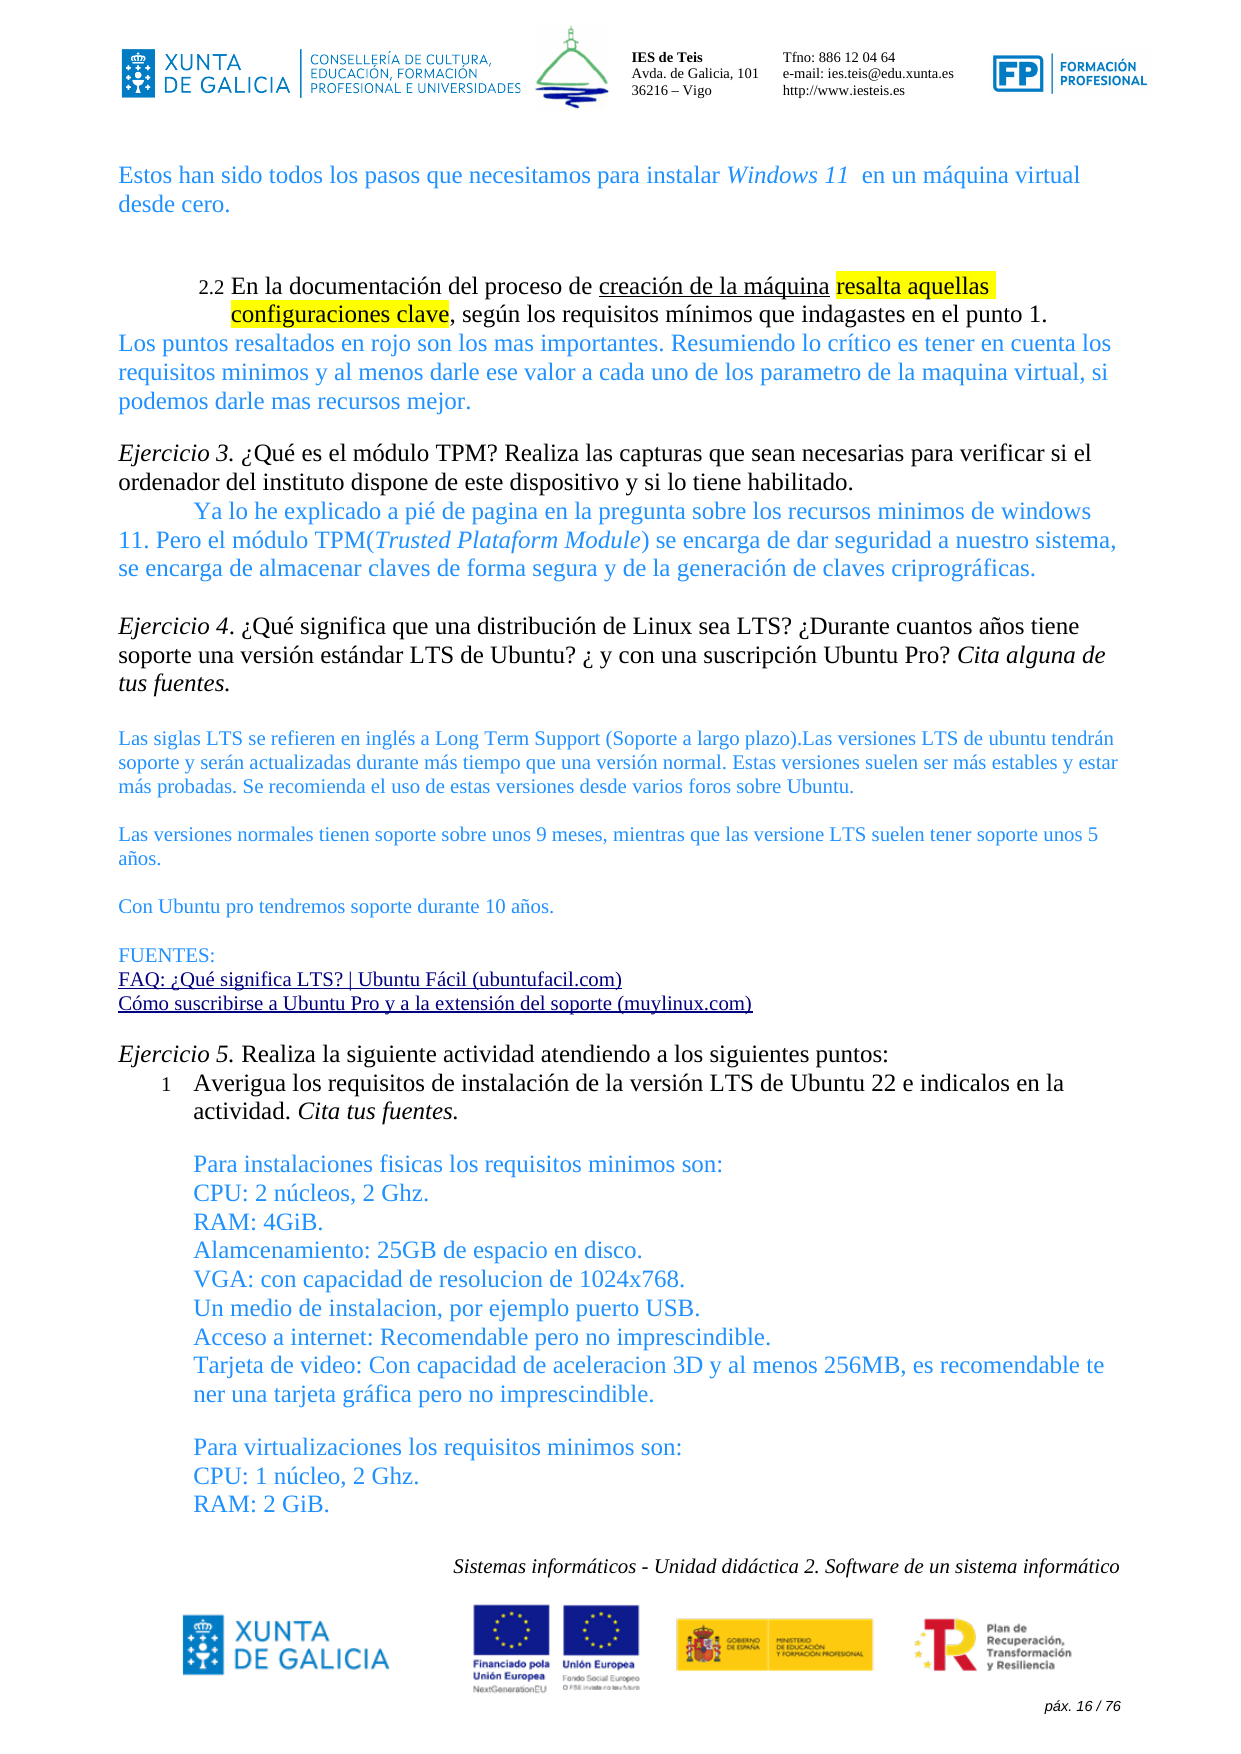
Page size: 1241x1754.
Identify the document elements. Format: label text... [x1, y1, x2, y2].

picture [989, 50, 1153, 97]
text FAQ: ¿Qué significa LTS? | Ubuntu Fácil (ubuntufacil.com) [118, 967, 1122, 991]
text Las siglas LTS se refieren en inglés a Long Term Support (Soporte a largo plazo).Las versiones LTS de ubuntu tendrán soporte y serán actualizadas durante más tiempo que una versión normal. Estas versiones suelen ser más estables y estar más probadas. Se recomienda el uso de estas versiones desde varios foros sobre Ubuntu. [118, 726, 1122, 798]
text Ejercicio 4. ¿Qué significa que una distribución de Linux sea LTS? ¿Durante cuantos años tiene soporte una versión estándar LTS de Ubuntu? ¿ y con una suscripción Ubuntu Pro? Cita alguna de tus fuentes. [118, 611, 1122, 697]
text FUENTES: [118, 943, 1122, 967]
text Alamcenamiento: 25GB de espacio en disco. [118, 1235, 1122, 1264]
text Tarjeta de video: Con capacidad de aceleracion 3D y al menos 256MB, es recomendable te ner una tarjeta gráfica pero no imprescindible. [118, 1350, 1122, 1408]
text Las versiones normales tienen soporte sobre unos 9 meses, mientras que las versione LTS suelen tener soporte unos 5 años. [118, 822, 1122, 870]
text CPU: 2 núcleos, 2 Ghz. [118, 1178, 1122, 1207]
text Para instalaciones fisicas los requisitos minimos son: [118, 1149, 1122, 1178]
text Para virtualizaciones los requisitos minimos son: [118, 1432, 1122, 1461]
picture [534, 25, 611, 110]
text Ya lo he explicado a pié de pagina en la pregunta sobre los recursos minimos de windows 11. Pero el módulo TPM(Trusted Plataform Module) se encarga de dar seguridad a nuestro sistema, se encarga de almacenar claves de forma segura y de la generación de claves criprográficas. [118, 496, 1122, 582]
text CPU: 1 núcleo, 2 Ghz. [118, 1461, 1122, 1489]
text RAM: 4GiB. [118, 1207, 1122, 1235]
list Averigua los requisitos de instalación de la versión LTS de Ubuntu 22 e indicalos en la actividad. Cita tus fuentes. [156, 1068, 1122, 1125]
text Con Ubuntu pro tendremos soporte durante 10 años. [118, 894, 1122, 918]
text VGA: con capacidad de resolucion de 1024x768. [118, 1264, 1122, 1293]
picture [121, 49, 521, 98]
text Ejercicio 3. ¿Qué es el módulo TPM? Realiza las capturas que sean necesarias para verificar si el ordenador del instituto dispone de este dispositivo y si lo tiene habilitado. [118, 438, 1122, 496]
text RAM: 2 GiB. [118, 1489, 1122, 1518]
list En la documentación del proceso de creación de la máquina resalta aquellas configuraciones clave, según los requisitos mínimos que indagastes en el punto 1. [193, 271, 1122, 328]
text Los puntos resaltados en rojo son los mas importantes. Resumiendo lo crítico es tener en cuenta los requisitos minimos y al menos darle ese valor a cada uno de los parametro de la maquina virtual, si podemos darle mas recursos mejor. [118, 328, 1122, 414]
text Un medio de instalacion, por ejemplo puerto USB. [118, 1293, 1122, 1322]
text Estos han sido todos los pasos que necesitamos para instalar Windows 11 en un máquina virtual desde cero. [118, 160, 1122, 218]
text Cómo suscribirse a Ubuntu Pro y a la extensión del soporte (muylinux.com) [118, 991, 1122, 1015]
picture [182, 1593, 1085, 1700]
text Ejercicio 5. Realiza la siguiente actividad atendiendo a los siguientes puntos: [118, 1039, 1122, 1068]
text Acceso a internet: Recomendable pero no imprescindible. [118, 1322, 1122, 1350]
